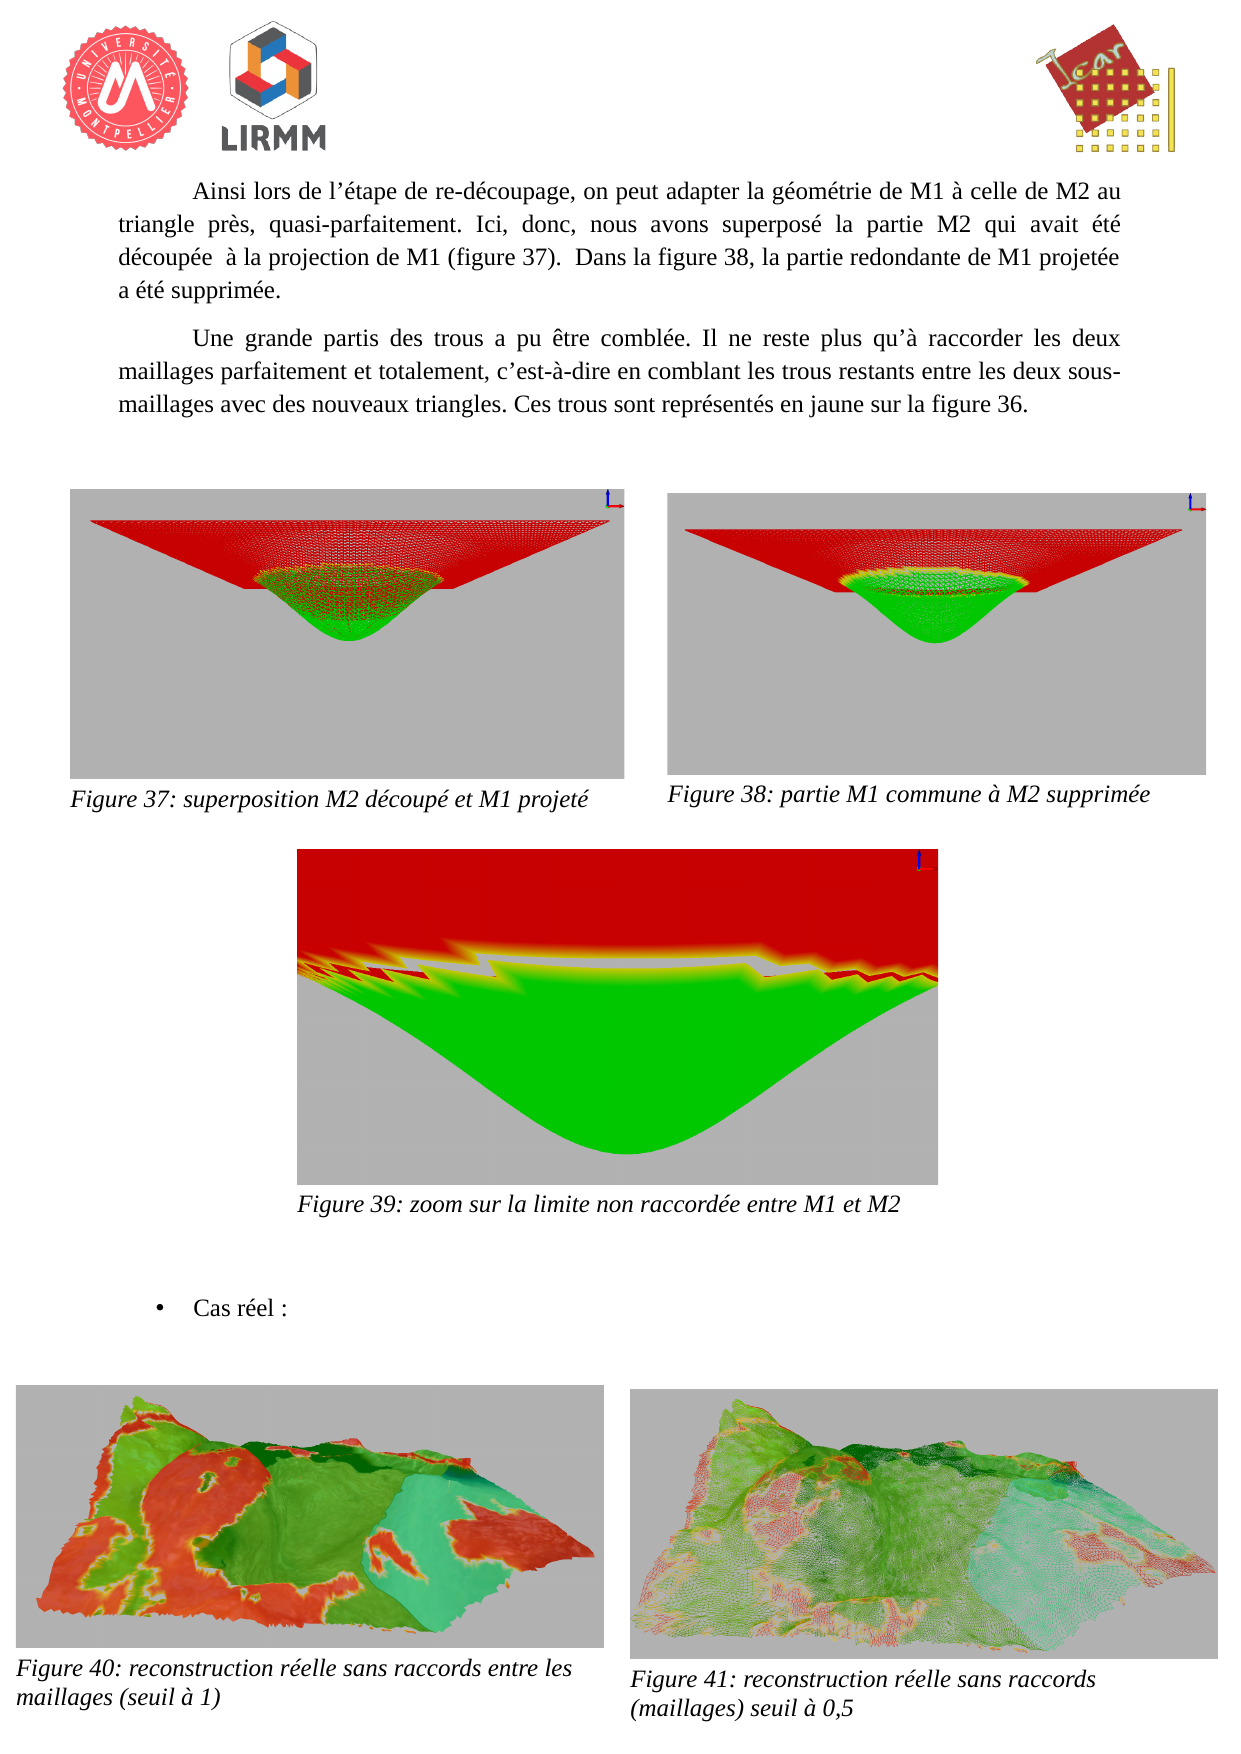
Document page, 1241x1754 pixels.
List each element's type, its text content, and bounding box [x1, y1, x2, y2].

text Figure 37: superposition M2 découpé et M1 projeté [70, 779, 624, 813]
picture [70, 489, 625, 779]
picture [203, 16, 343, 155]
picture [667, 493, 1207, 775]
text Figure 39: zoom sur la limite non raccordée entre M1 et M2 [297, 1185, 938, 1218]
picture [297, 849, 939, 1185]
text Ainsi lors de l’étape de re-découpage, on peut adapter la géométrie de M1 à celle de M2 au triangle près, quasi-parfaitement. Ici, donc, nous avons superposé la partie M2 qui avait été découpée à la projection de M1 (figure 37). Dans la figure 38, la partie redondante de M1 projetée a été supprimée. [118, 176, 1122, 304]
text Figure 40: reconstruction réelle sans raccords entre les maillages (seuil à 1) [16, 1648, 604, 1710]
text Une grande partis des trous a pu être comblée. Il ne reste plus qu’à raccorder les deux maillages parfaitement et totalement, c’est-à-dire en comblant les trous restants entre les deux sous-maillages avec des nouveaux triangles. Ces trous sont représentés en jaune sur la figure 36. [118, 323, 1122, 418]
text Figure 38: partie M1 commune à M2 supprimée [667, 775, 1206, 808]
picture [1025, 6, 1177, 154]
picture [630, 1389, 1218, 1659]
picture [57, 13, 201, 156]
picture [15, 1385, 604, 1648]
text Figure 41: reconstruction réelle sans raccords (maillages) seuil à 0,5 [630, 1659, 1218, 1722]
list Cas réel : [156, 1293, 1122, 1322]
